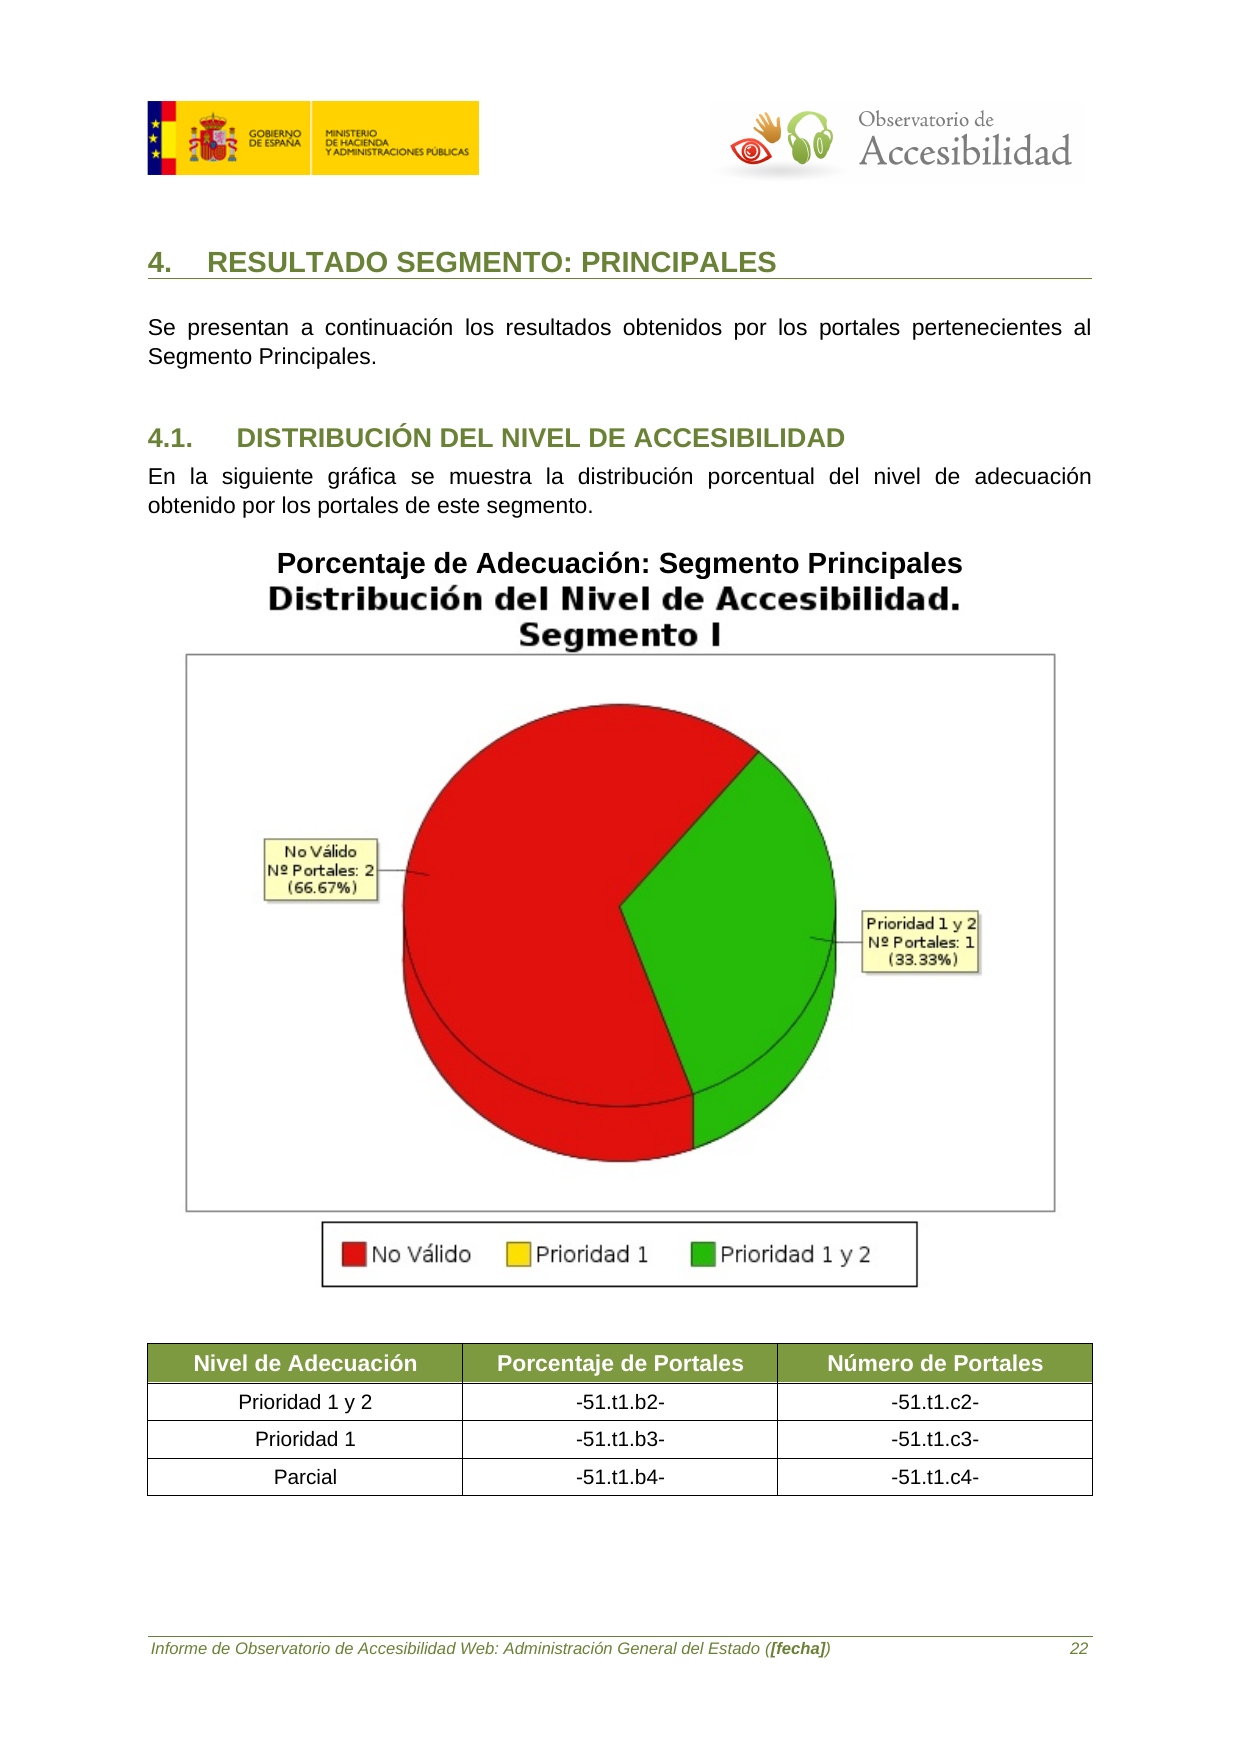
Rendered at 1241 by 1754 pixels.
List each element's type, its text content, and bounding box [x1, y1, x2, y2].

table_header Número de Portales [778, 1344, 1092, 1382]
subtitle Resultado Segmento: Principales [148, 245, 1092, 278]
table_cell Prioridad 1 [148, 1421, 462, 1457]
table_cell Prioridad 1 y 2 [148, 1384, 462, 1420]
text En la siguiente gráfica se muestra la distribución porcentual del nivel de adecuación obtenido por los portales de este segmento. [148, 463, 1092, 518]
table_header Nivel de Adecuación [148, 1344, 462, 1382]
table_cell -51.t1.c2- [778, 1384, 1092, 1420]
table_cell Parcial [148, 1459, 462, 1495]
text Porcentaje de Adecuación: Segmento Principales [148, 546, 1092, 579]
picture [178, 579, 1062, 1289]
table_header Porcentaje de Portales [463, 1344, 777, 1382]
picture [710, 102, 1086, 185]
table_cell -51.t1.c4- [778, 1459, 1092, 1495]
text Se presentan a continuación los resultados obtenidos por los portales pertenecientes al Segmento Principales. [148, 314, 1092, 369]
table_cell -51.t1.b2- [463, 1384, 777, 1420]
table_cell -51.t1.b3- [463, 1421, 777, 1457]
table_cell -51.t1.c3- [778, 1421, 1092, 1457]
picture [147, 101, 479, 175]
table_cell -51.t1.b4- [463, 1459, 777, 1495]
subtitle Distribución del nivel de accesibilidad [148, 422, 1092, 453]
